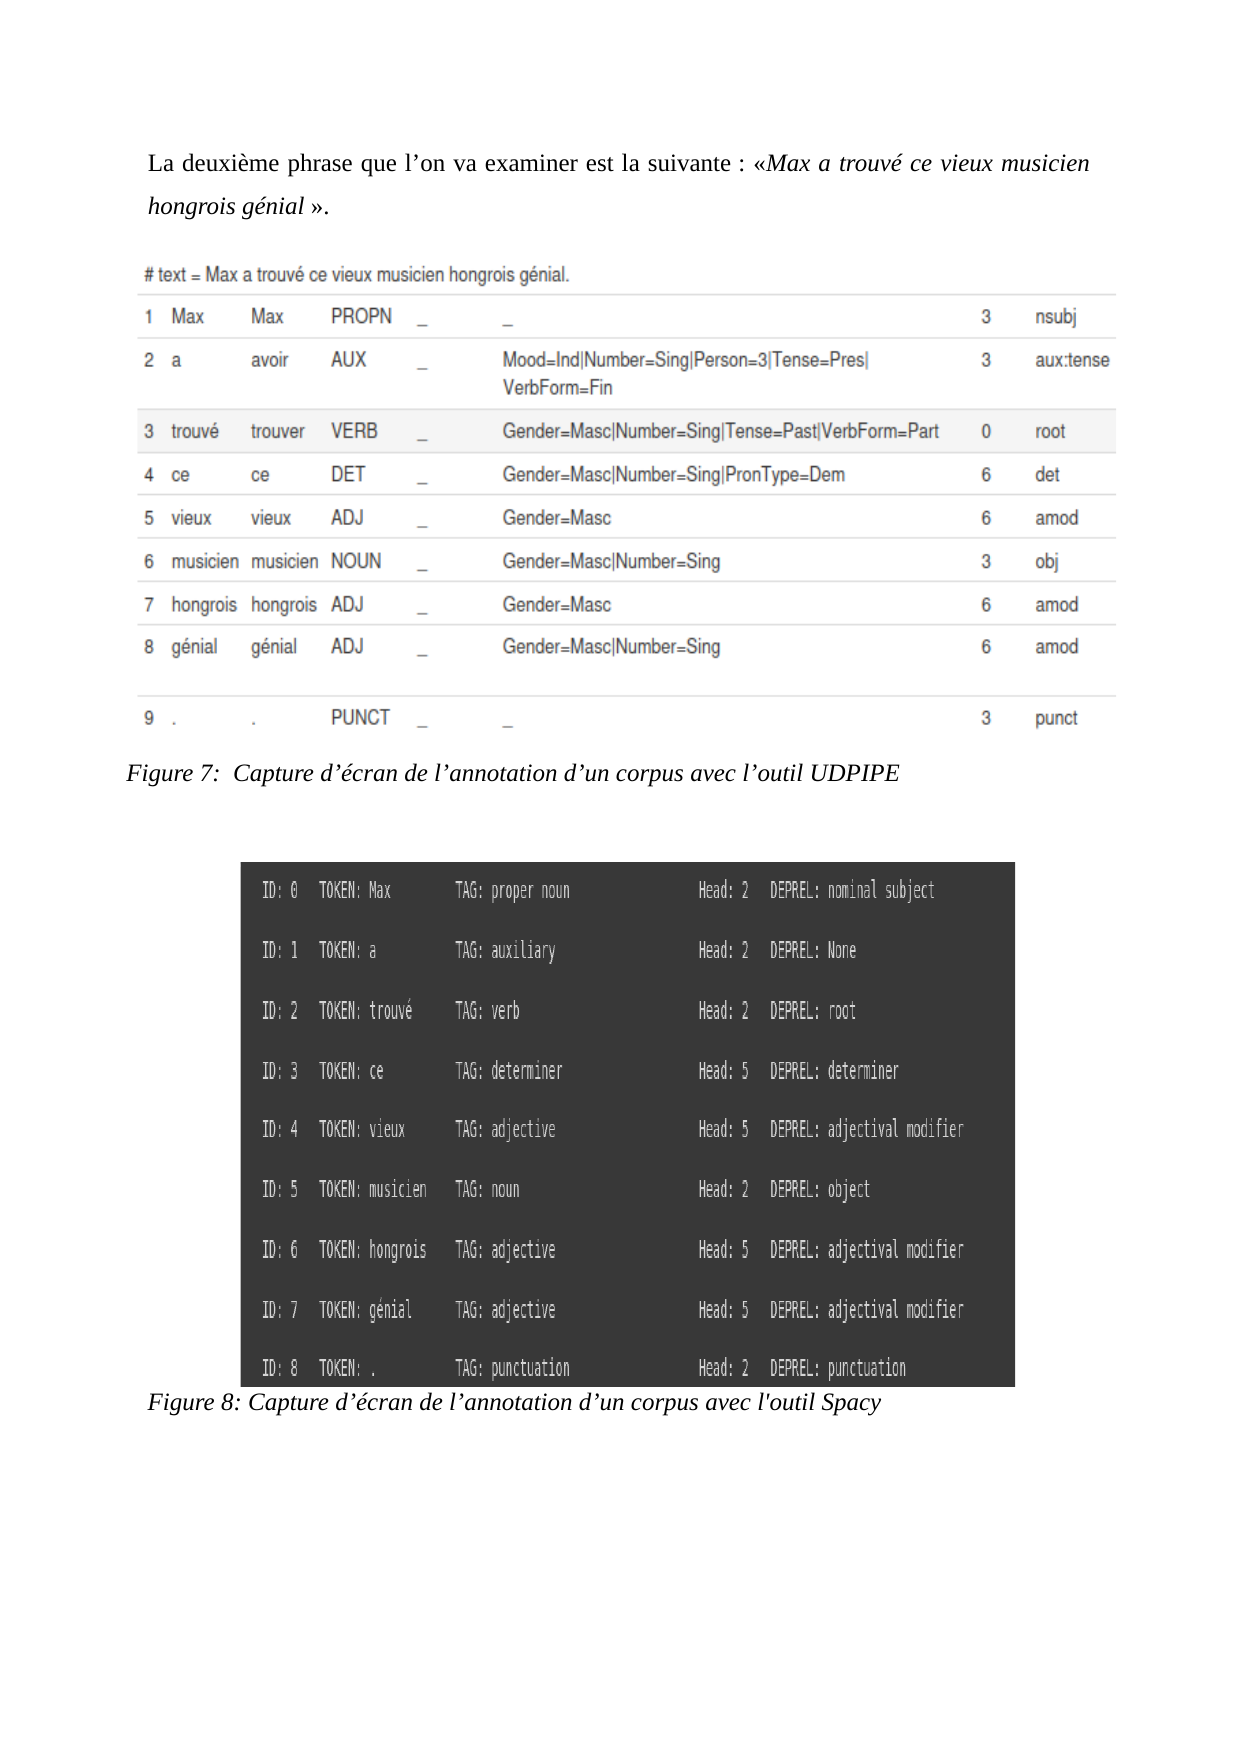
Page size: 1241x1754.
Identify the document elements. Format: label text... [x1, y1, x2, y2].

text La deuxième phrase que l’on va examiner est la suivante : «Max a trouvé ce vieux musicien hongrois génial ». [148, 148, 1092, 219]
text Figure 7: Capture d’écran de l’annotation d’un corpus avec l’outil UDPIPE [126, 759, 1114, 787]
picture [240, 862, 1016, 1387]
picture [124, 261, 1117, 759]
text Figure 8: Capture d’écran de l’annotation d’un corpus avec l'outil Spacy [147, 862, 1108, 1416]
